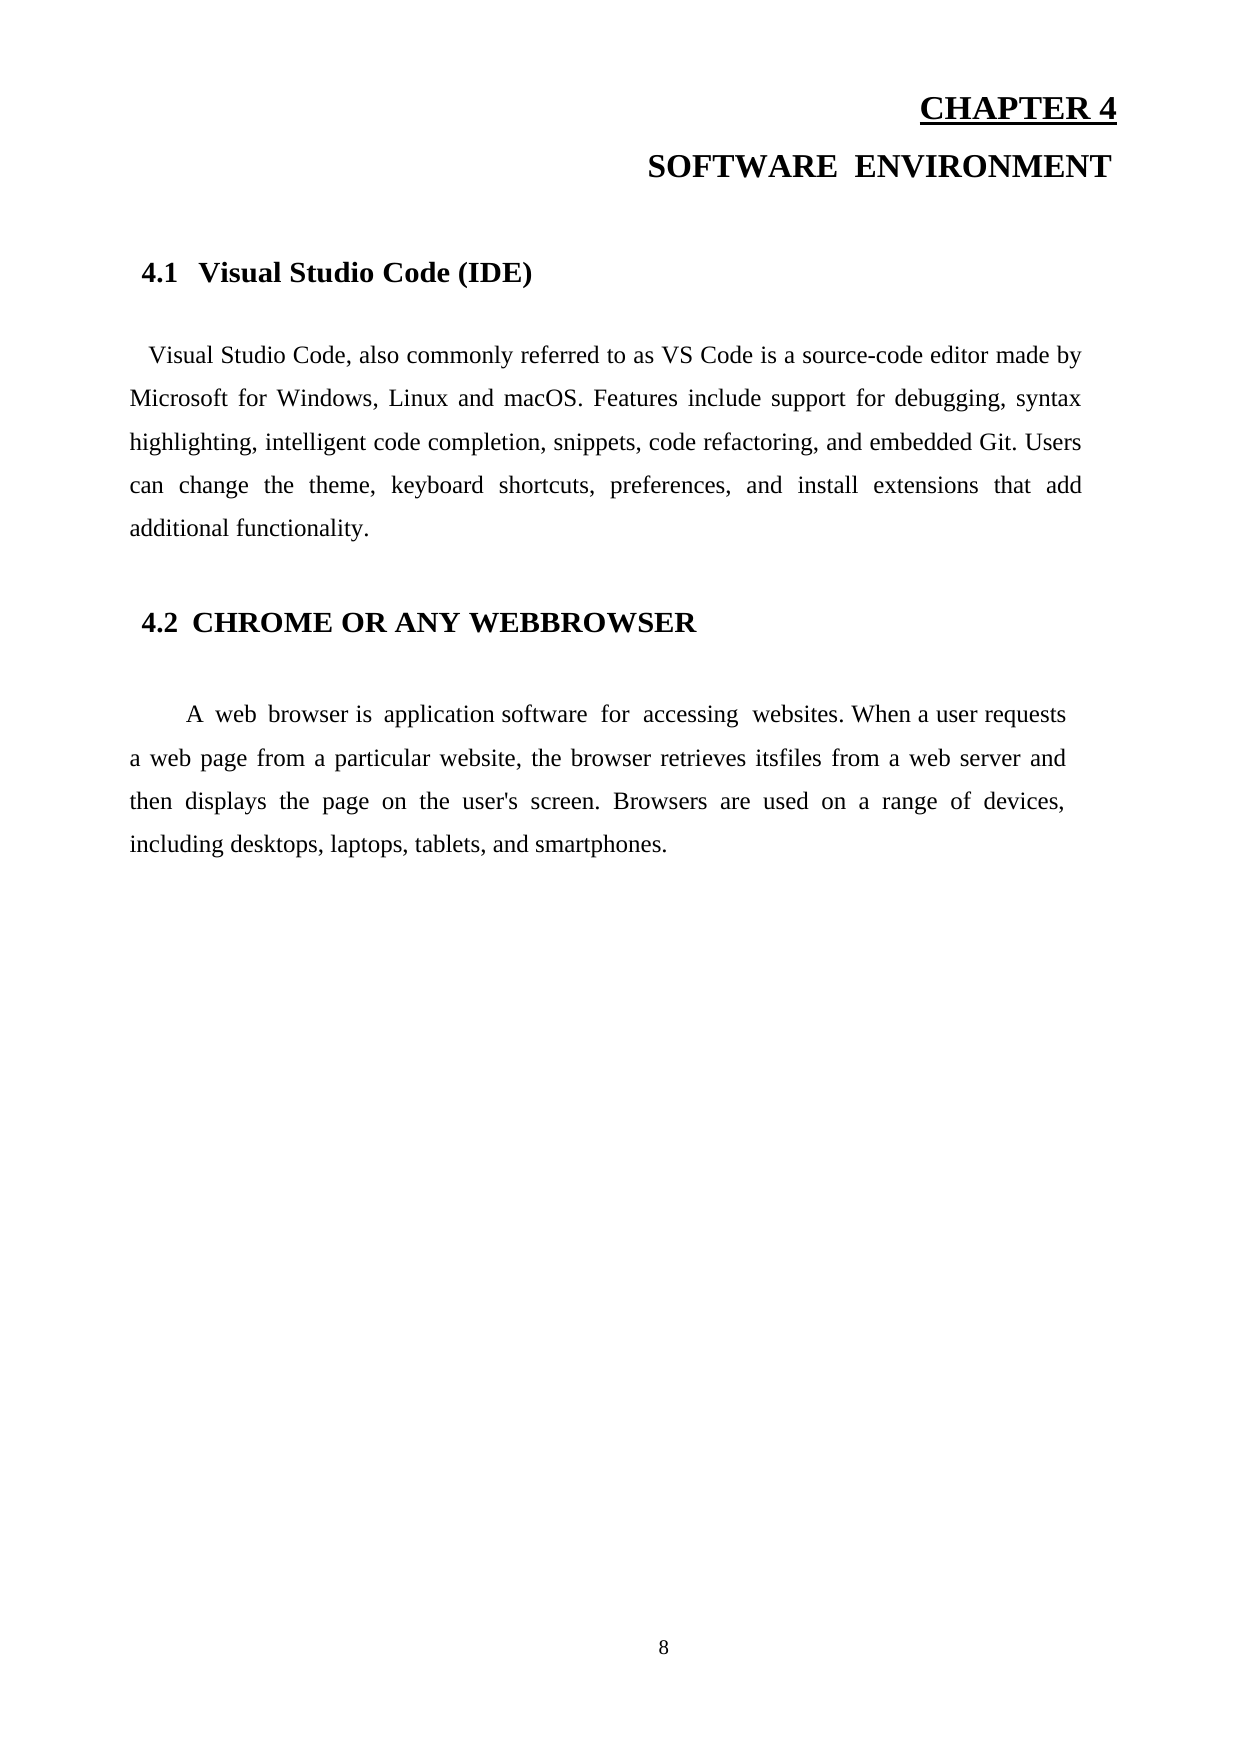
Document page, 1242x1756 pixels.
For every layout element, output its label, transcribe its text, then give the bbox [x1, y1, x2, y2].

subtitle CHROME OR ANY WEBBROWSER [141, 605, 1152, 639]
subtitle Visual Studio Code (IDE) [141, 255, 1152, 288]
text A web browser is application software for accessing websites. When a user requests a web page from a particular website, the browser retrieves itsfiles from a web server and then displays the page on the user's screen. Browsers are used on a range of devices, including desktops, laptops, tablets, and smartphones. [129, 699, 1066, 858]
subtitle CHAPTER 4 SOFTWARE ENVIRONMENT [647, 88, 1152, 184]
text Visual Studio Code, also commonly referred to as VS Code is a source-code editor made by Microsoft for Windows, Linux and macOS. Features include support for debugging, syntax highlighting, intelligent code completion, snippets, code refactoring, and embedded Git. Users can change the theme, keyboard shortcuts, preferences, and install extensions that add additional functionality. [129, 340, 1083, 542]
